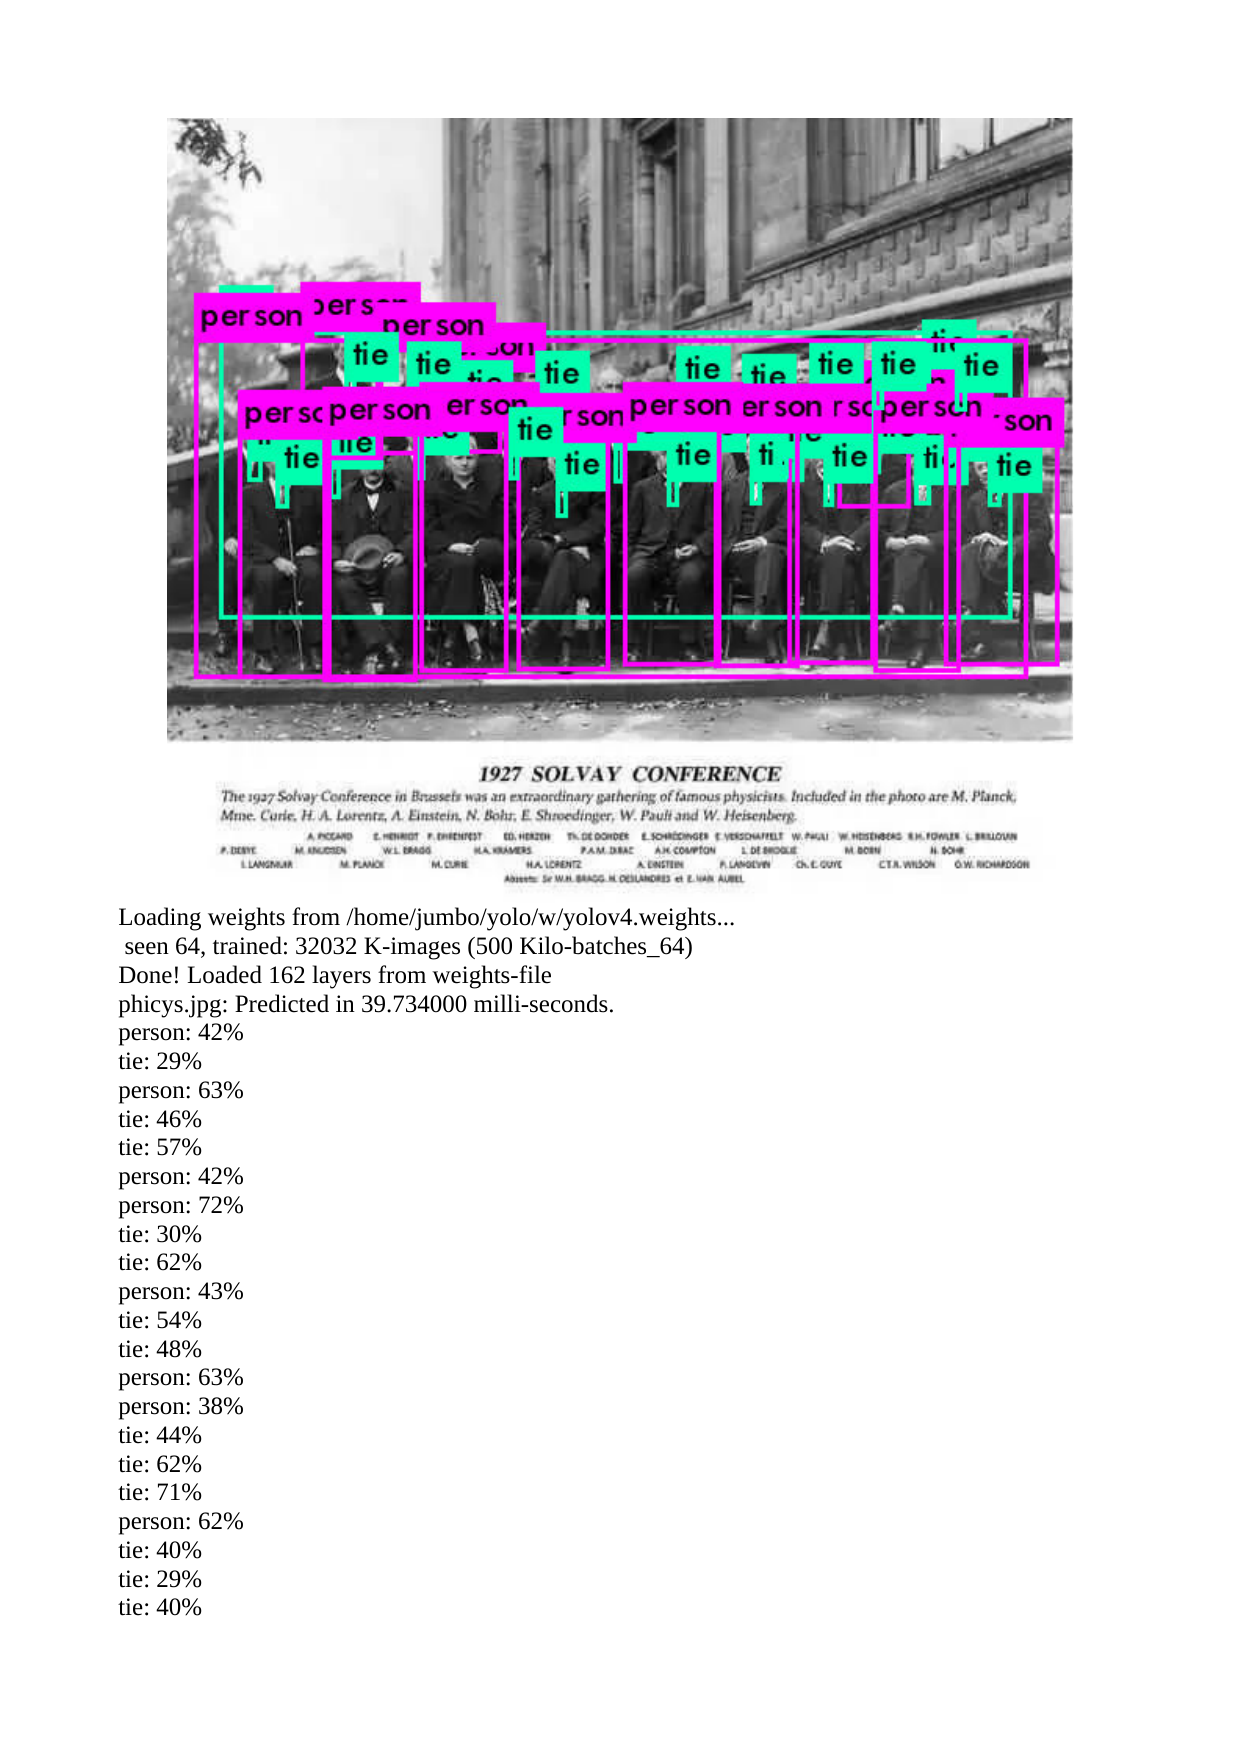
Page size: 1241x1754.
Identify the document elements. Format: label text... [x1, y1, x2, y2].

text person: 63% [118, 1075, 1122, 1104]
text person: 43% [118, 1276, 1122, 1305]
text tie: 54% [118, 1305, 1122, 1334]
text tie: 29% [118, 1564, 1122, 1592]
text Loading weights from /home/jumbo/yolo/w/yolov4.weights... [118, 118, 1122, 931]
text Done! Loaded 162 layers from weights-file [118, 960, 1122, 989]
text tie: 71% [118, 1477, 1122, 1506]
text tie: 62% [118, 1449, 1122, 1477]
text phicys.jpg: Predicted in 39.734000 milli-seconds. [118, 989, 1122, 1017]
text tie: 40% [118, 1535, 1122, 1564]
text seen 64, trained: 32032 K-images (500 Kilo-batches_64) [118, 931, 1122, 960]
text tie: 44% [118, 1420, 1122, 1449]
text tie: 29% [118, 1046, 1122, 1075]
text tie: 62% [118, 1247, 1122, 1276]
text tie: 57% [118, 1132, 1122, 1161]
text person: 42% [118, 1161, 1122, 1190]
picture [167, 118, 1074, 903]
text tie: 40% [118, 1592, 1122, 1621]
text person: 63% [118, 1362, 1122, 1391]
text tie: 46% [118, 1104, 1122, 1132]
text person: 62% [118, 1506, 1122, 1535]
text person: 72% [118, 1190, 1122, 1219]
text tie: 48% [118, 1334, 1122, 1362]
text person: 38% [118, 1391, 1122, 1420]
text tie: 30% [118, 1219, 1122, 1247]
text person: 42% [118, 1017, 1122, 1046]
